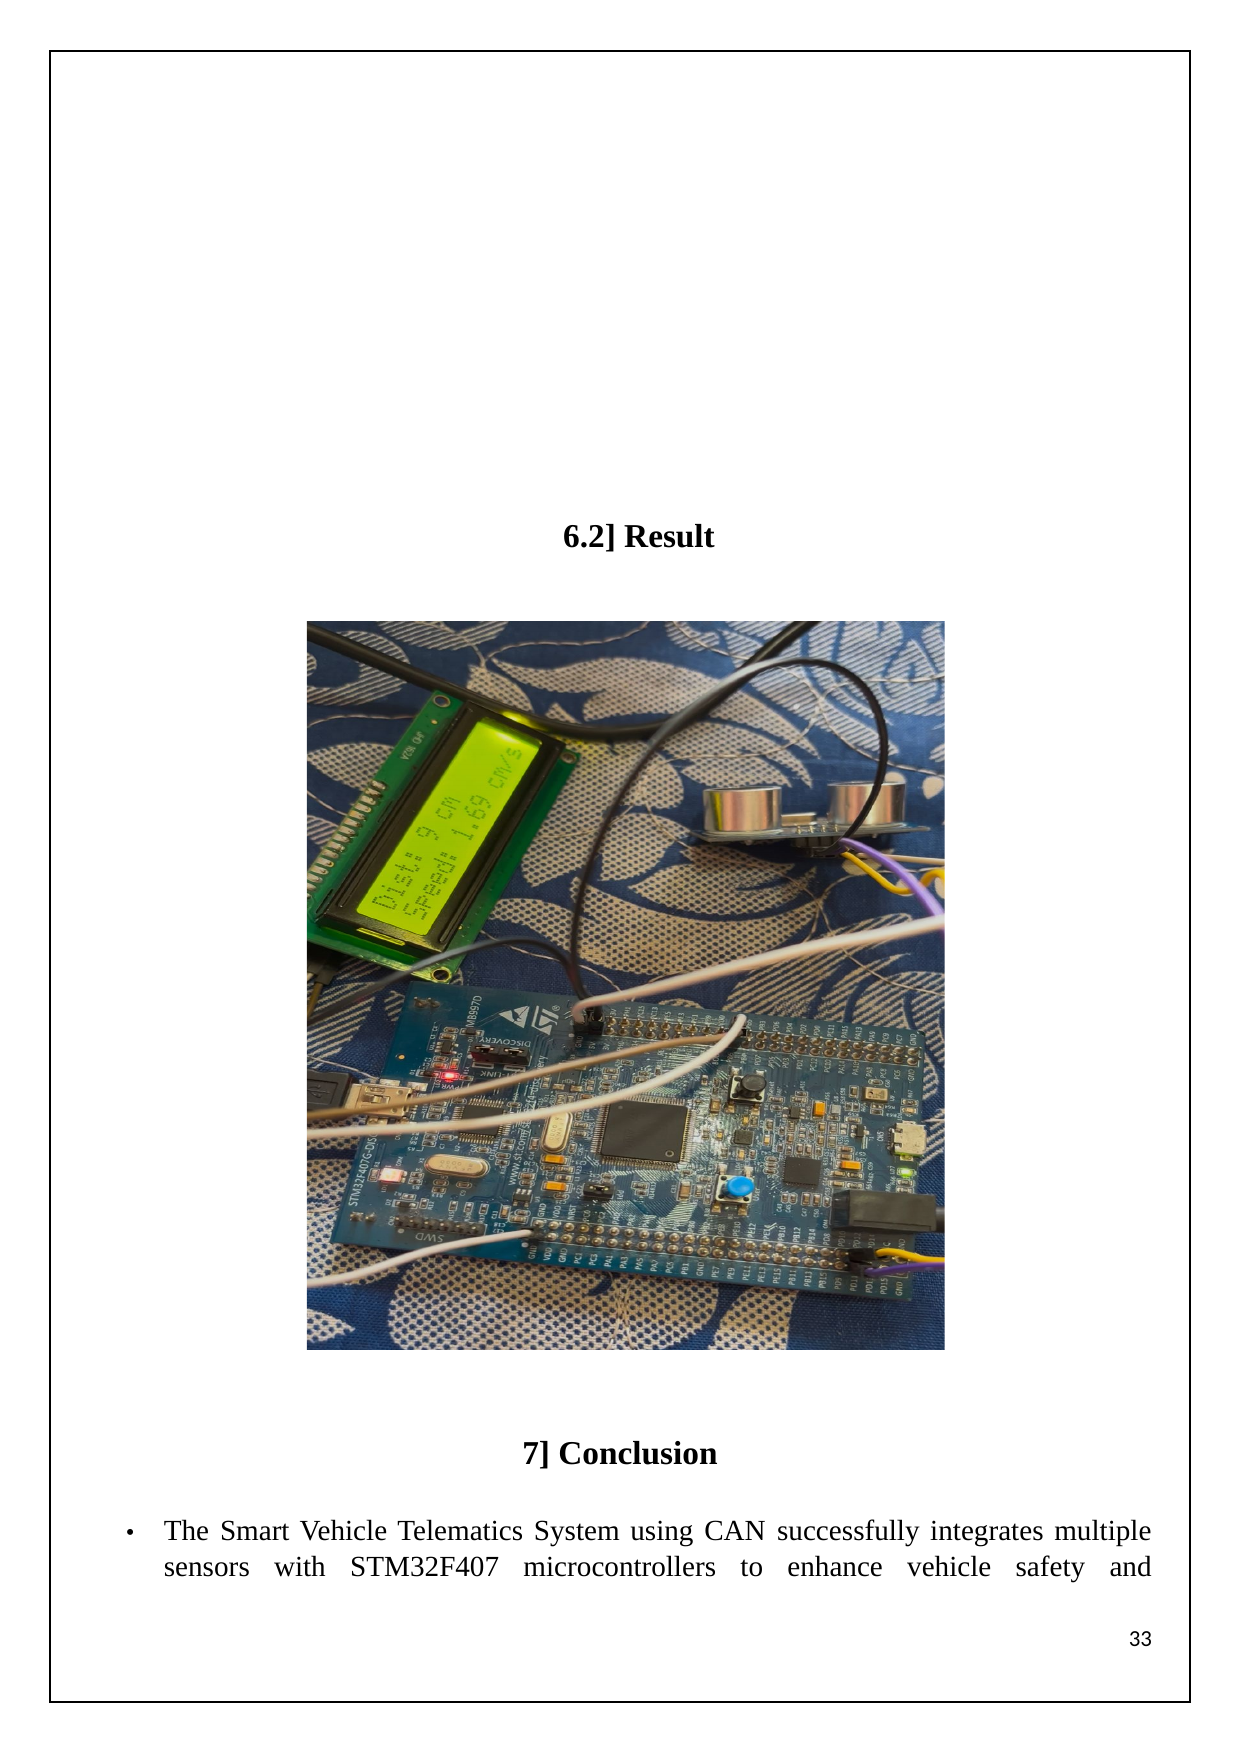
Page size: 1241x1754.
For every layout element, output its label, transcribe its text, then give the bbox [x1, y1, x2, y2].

list 7] Conclusion [164, 1433, 1152, 1471]
picture [306, 621, 945, 1350]
list The Smart Vehicle Telematics System using CAN successfully integrates multiple sensors with STM32F407 microcontrollers to enhance vehicle safety and [126, 1513, 1152, 1583]
text 6.2] Result [126, 517, 1152, 555]
